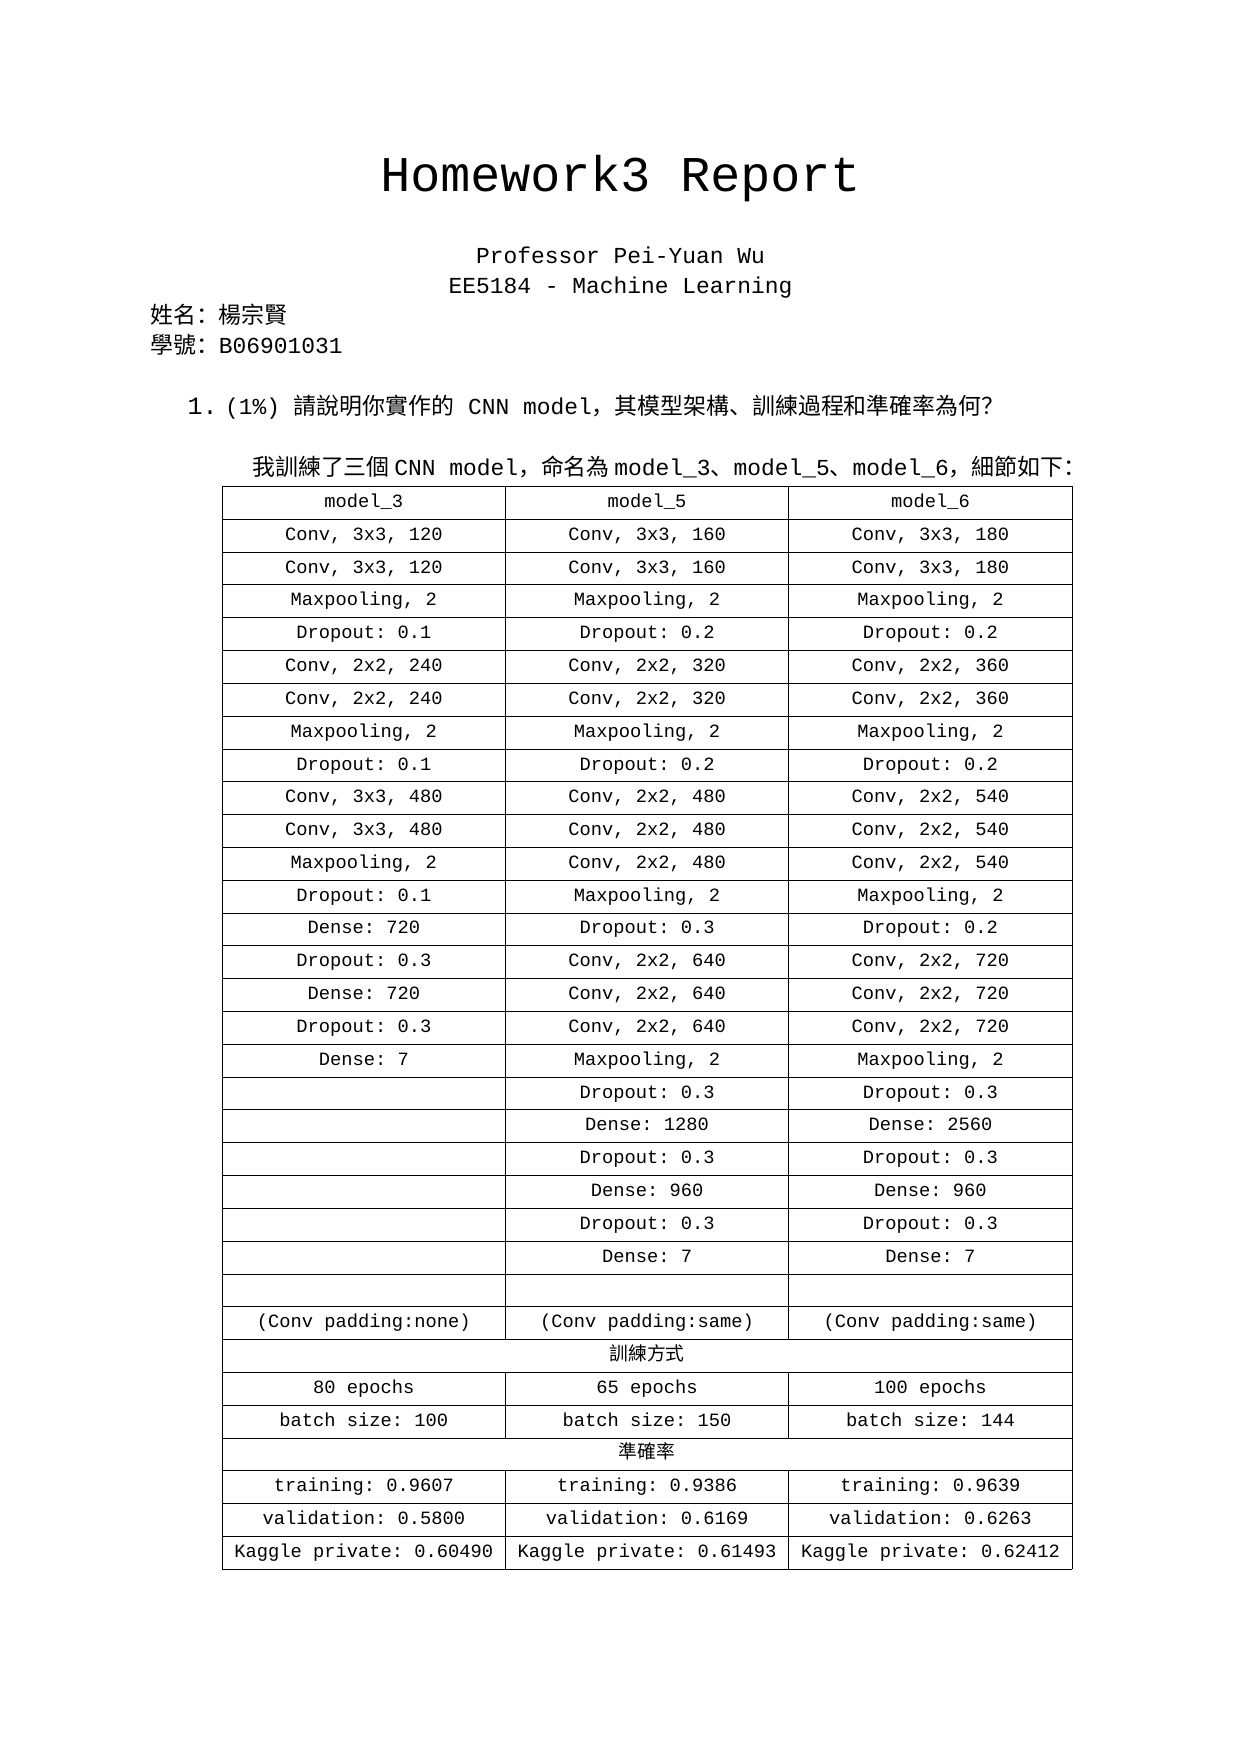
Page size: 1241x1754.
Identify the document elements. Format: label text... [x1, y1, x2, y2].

table_cell Dropout: 0.2 [506, 750, 788, 781]
table_cell Conv, 3x3, 180 [789, 553, 1072, 584]
table_cell Dense: 720 [223, 979, 505, 1011]
table_cell [223, 1176, 505, 1208]
table_cell 80 epochs [223, 1373, 505, 1405]
text 姓名：楊宗賢 [150, 304, 1090, 330]
table_cell Conv, 2x2, 240 [223, 651, 505, 683]
table_cell Kaggle private: 0.60490 [223, 1537, 505, 1569]
table_cell Conv, 3x3, 480 [223, 815, 505, 847]
table_cell Conv, 3x3, 160 [506, 520, 788, 552]
table_cell Maxpooling, 2 [506, 881, 788, 912]
table_cell [223, 1143, 505, 1175]
table_cell Dropout: 0.1 [223, 881, 505, 912]
table_cell [223, 1110, 505, 1142]
table_cell Dropout: 0.1 [223, 750, 505, 781]
table_cell 訓練方式 [223, 1340, 1072, 1372]
table_cell Conv, 2x2, 320 [506, 651, 788, 683]
table_cell Conv, 2x2, 720 [789, 946, 1072, 978]
table_cell Conv, 2x2, 320 [506, 684, 788, 716]
table_cell Conv, 2x2, 720 [789, 1012, 1072, 1044]
table_cell Maxpooling, 2 [223, 848, 505, 880]
table_cell Dropout: 0.3 [789, 1078, 1072, 1109]
table_cell Conv, 2x2, 480 [506, 848, 788, 880]
table_cell Dropout: 0.2 [789, 618, 1072, 650]
table_cell Dense: 1280 [506, 1110, 788, 1142]
table_cell Conv, 2x2, 540 [789, 848, 1072, 880]
table_cell Conv, 2x2, 480 [506, 815, 788, 847]
table_cell Conv, 2x2, 540 [789, 815, 1072, 847]
table_cell [506, 1275, 788, 1306]
table_cell [223, 1275, 505, 1306]
table_cell Dropout: 0.3 [506, 1078, 788, 1109]
table_cell (Conv padding:same) [506, 1307, 788, 1339]
table_cell Dropout: 0.3 [223, 946, 505, 978]
table_cell batch size: 150 [506, 1406, 788, 1437]
table_cell Dense: 960 [789, 1176, 1072, 1208]
table_cell (Conv padding:none) [223, 1307, 505, 1339]
table_cell Dropout: 0.2 [789, 914, 1072, 945]
table_cell Conv, 3x3, 160 [506, 553, 788, 584]
text EE5184 - Machine Learning [150, 275, 1090, 301]
table_cell Dropout: 0.3 [506, 914, 788, 945]
table_cell 準確率 [223, 1439, 1072, 1470]
table_cell batch size: 144 [789, 1406, 1072, 1437]
table_header model_5 [506, 487, 788, 519]
table_cell Maxpooling, 2 [223, 717, 505, 748]
text Professor Pei-Yuan Wu [150, 245, 1090, 271]
table_cell Dropout: 0.3 [789, 1143, 1072, 1175]
text Homework3 Report [150, 150, 1090, 207]
table_cell Dense: 7 [506, 1242, 788, 1273]
table_cell Maxpooling, 2 [789, 585, 1072, 617]
table_cell Dropout: 0.1 [223, 618, 505, 650]
table_cell Dense: 7 [223, 1045, 505, 1077]
table_cell Kaggle private: 0.61493 [506, 1537, 788, 1569]
table_cell 65 epochs [506, 1373, 788, 1405]
table_cell Dropout: 0.2 [789, 750, 1072, 781]
table_cell Conv, 3x3, 180 [789, 520, 1072, 552]
table_cell Maxpooling, 2 [789, 717, 1072, 748]
table_cell validation: 0.5800 [223, 1504, 505, 1536]
table_cell Conv, 3x3, 480 [223, 782, 505, 814]
table_cell Conv, 2x2, 540 [789, 782, 1072, 814]
table_cell batch size: 100 [223, 1406, 505, 1437]
table_cell [223, 1078, 505, 1109]
table_cell Conv, 2x2, 360 [789, 684, 1072, 716]
list 我訓練了三個CNN model，命名為model_3、model_5、model_6，細節如下： [187, 456, 1090, 482]
table_cell Dropout: 0.2 [506, 618, 788, 650]
table_cell Kaggle private: 0.62412 [789, 1537, 1072, 1569]
table_cell Dense: 7 [789, 1242, 1072, 1273]
table_header model_6 [789, 487, 1072, 519]
table_cell 100 epochs [789, 1373, 1072, 1405]
table_cell Dropout: 0.3 [506, 1209, 788, 1241]
table_cell Dense: 720 [223, 914, 505, 945]
table_cell Dropout: 0.3 [223, 1012, 505, 1044]
table_cell Conv, 2x2, 640 [506, 979, 788, 1011]
table_cell [223, 1209, 505, 1241]
table_cell Dense: 2560 [789, 1110, 1072, 1142]
table_cell Maxpooling, 2 [506, 717, 788, 748]
table_cell Maxpooling, 2 [789, 1045, 1072, 1077]
table_cell Dense: 960 [506, 1176, 788, 1208]
table_cell training: 0.9386 [506, 1471, 788, 1503]
table_cell [789, 1275, 1072, 1306]
table_header model_3 [223, 487, 505, 519]
table_cell Conv, 2x2, 720 [789, 979, 1072, 1011]
table_cell training: 0.9639 [789, 1471, 1072, 1503]
table_cell training: 0.9607 [223, 1471, 505, 1503]
list (1%) 請說明你實作的 CNN model，其模型架構、訓練過程和準確率為何？ [187, 394, 1090, 422]
table_cell validation: 0.6169 [506, 1504, 788, 1536]
table_cell Conv, 2x2, 360 [789, 651, 1072, 683]
text 學號：B06901031 [150, 334, 1090, 360]
table_cell Dropout: 0.3 [506, 1143, 788, 1175]
table_cell validation: 0.6263 [789, 1504, 1072, 1536]
table_cell Maxpooling, 2 [506, 585, 788, 617]
table_cell Conv, 2x2, 640 [506, 946, 788, 978]
table_cell Dropout: 0.3 [789, 1209, 1072, 1241]
table_cell Conv, 2x2, 480 [506, 782, 788, 814]
table_cell Maxpooling, 2 [506, 1045, 788, 1077]
table_cell Maxpooling, 2 [789, 881, 1072, 912]
table_cell Conv, 2x2, 240 [223, 684, 505, 716]
table_cell (Conv padding:same) [789, 1307, 1072, 1339]
table_cell Maxpooling, 2 [223, 585, 505, 617]
table_cell [223, 1242, 505, 1273]
table_cell Conv, 2x2, 640 [506, 1012, 788, 1044]
table_cell Conv, 3x3, 120 [223, 520, 505, 552]
table_cell Conv, 3x3, 120 [223, 553, 505, 584]
